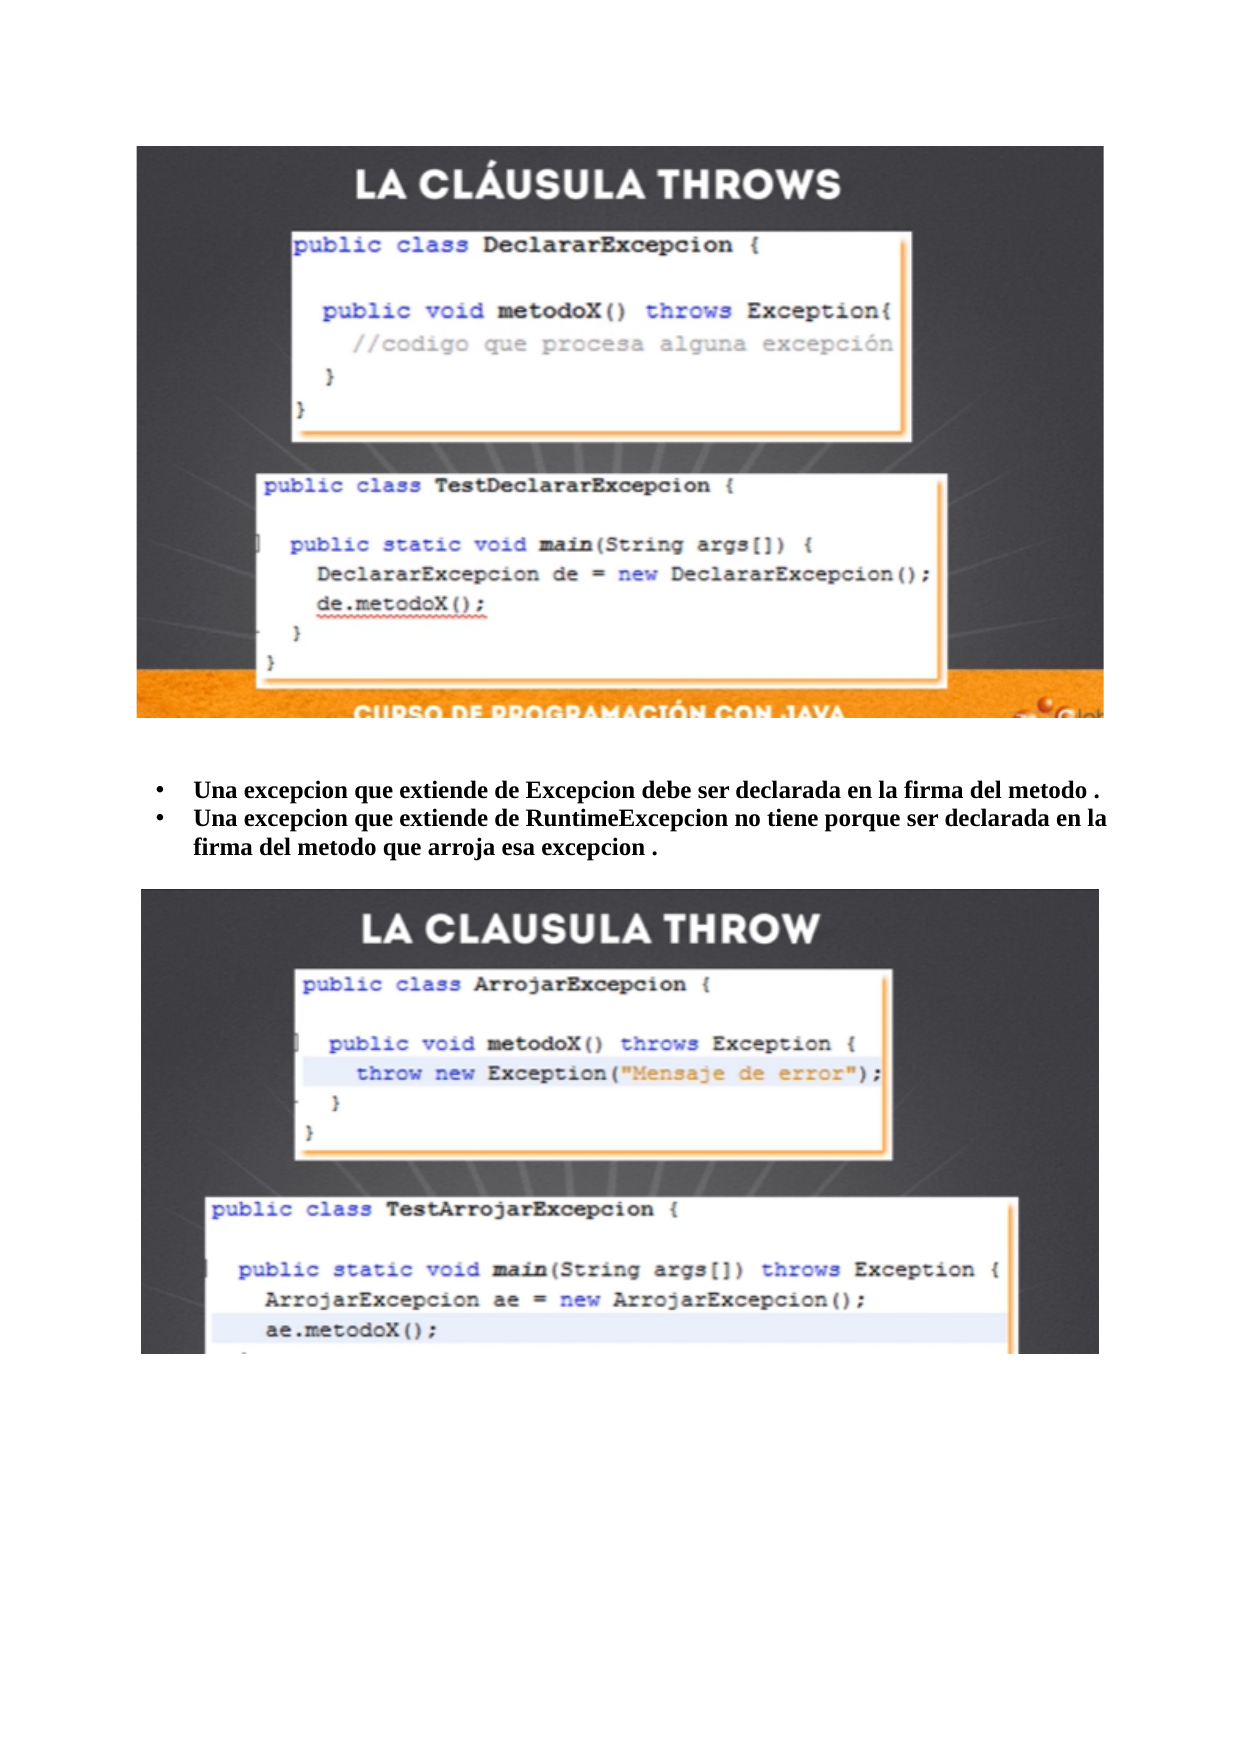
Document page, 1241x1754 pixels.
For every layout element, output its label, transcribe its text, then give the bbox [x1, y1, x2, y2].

list Una excepcion que extiende de Excepcion debe ser declarada en la firma del metodo . [156, 775, 1122, 803]
picture [141, 889, 1099, 1354]
list Una excepcion que extiende de RuntimeExcepcion no tiene porque ser declarada en la firma del metodo que arroja esa excepcion . [156, 803, 1122, 861]
picture [136, 146, 1104, 718]
